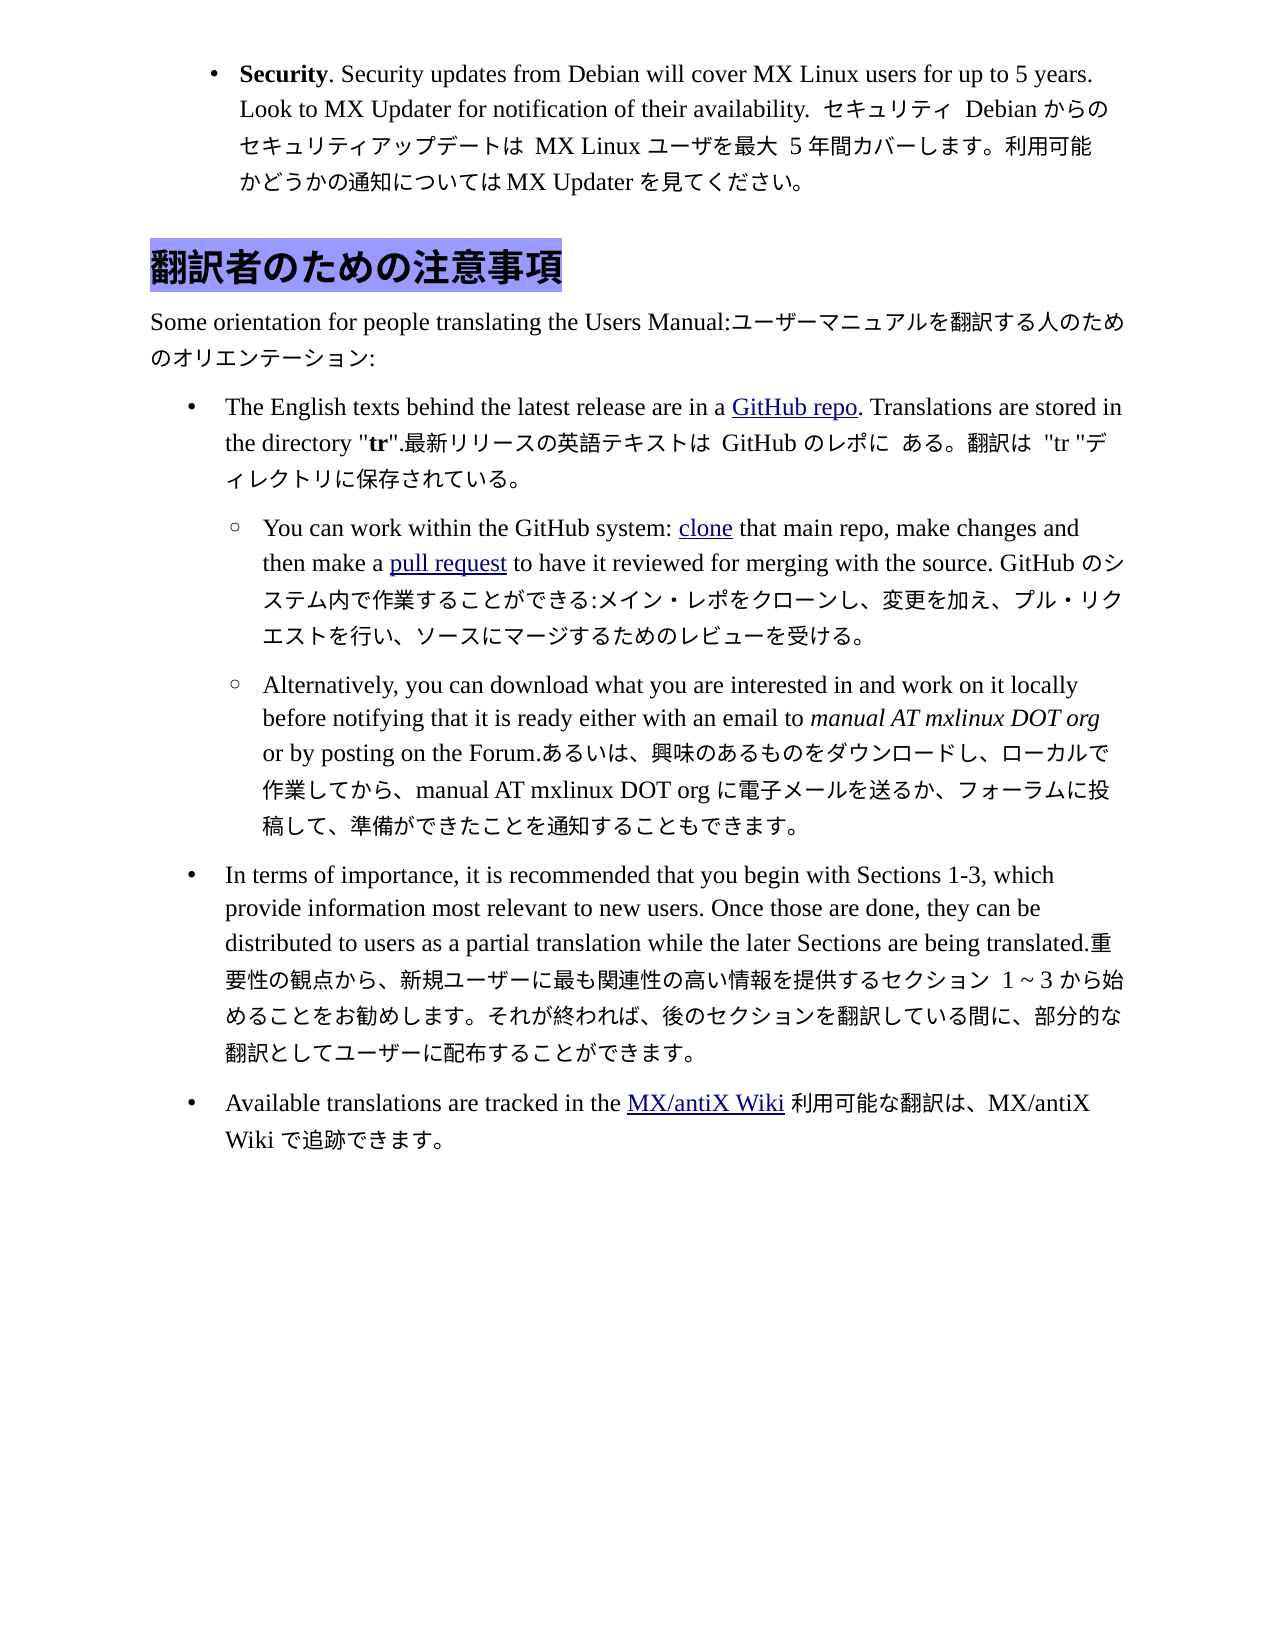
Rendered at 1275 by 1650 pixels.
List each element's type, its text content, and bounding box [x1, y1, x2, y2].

list Alternatively, you can download what you are interested in and work on it locally before notifying that it is ready either with an email to manual AT mxlinux DOT org or by posting on the Forum.あるいは、興味のあるものをダウンロードし、ローカルで作業してから、manual AT mxlinux DOT org に電子メールを送るか、フォーラムに投稿して、準備ができたことを通知することもできます。 [225, 670, 1125, 841]
text Some orientation for people translating the Users Manual:ユーザーマニュアルを翻訳する人のためのオリエンテーション: [150, 305, 1125, 373]
list The English texts behind the latest release are in a GitHub repo. Translations are stored in the directory "tr".最新リリースの英語テキストは GitHub のレポに ある。翻訳は "tr "ディレクトリに保存されている。 [187, 392, 1125, 493]
list Security. Security updates from Debian will cover MX Linux users for up to 5 years. Look to MX Updater for notification of their availability. セキュリティ Debian からのセキュリティアップデートは MX Linux ユーザを最大 5 年間カバーします。利用可能かどうかの通知についてはMX Updater を見てください。 [210, 59, 1109, 197]
subtitle 翻訳者のための注意事項 [562, 238, 1125, 292]
list In terms of importance, it is recommended that you begin with Sections 1-3, which provide information most relevant to new users. Once those are done, they can be distributed to users as a partial translation while the later Sections are being translated.重要性の観点から、新規ユーザーに最も関連性の高い情報を提供するセクション 1 ~ 3 から始めることをお勧めします。それが終われば、後のセクションを翻訳している間に、部分的な翻訳としてユーザーに配布することができます。 [187, 860, 1125, 1067]
list You can work within the GitHub system: clone that main repo, make changes and then make a pull request to have it reviewed for merging with the source. GitHub のシステム内で作業することができる:メイン・レポをクローンし、変更を加え、プル・リクエストを行い、ソースにマージするためのレビューを受ける。 [225, 513, 1125, 651]
list Available translations are tracked in the MX/antiX Wiki 利用可能な翻訳は、MX/antiX Wiki で追跡できます。 [187, 1086, 1125, 1154]
